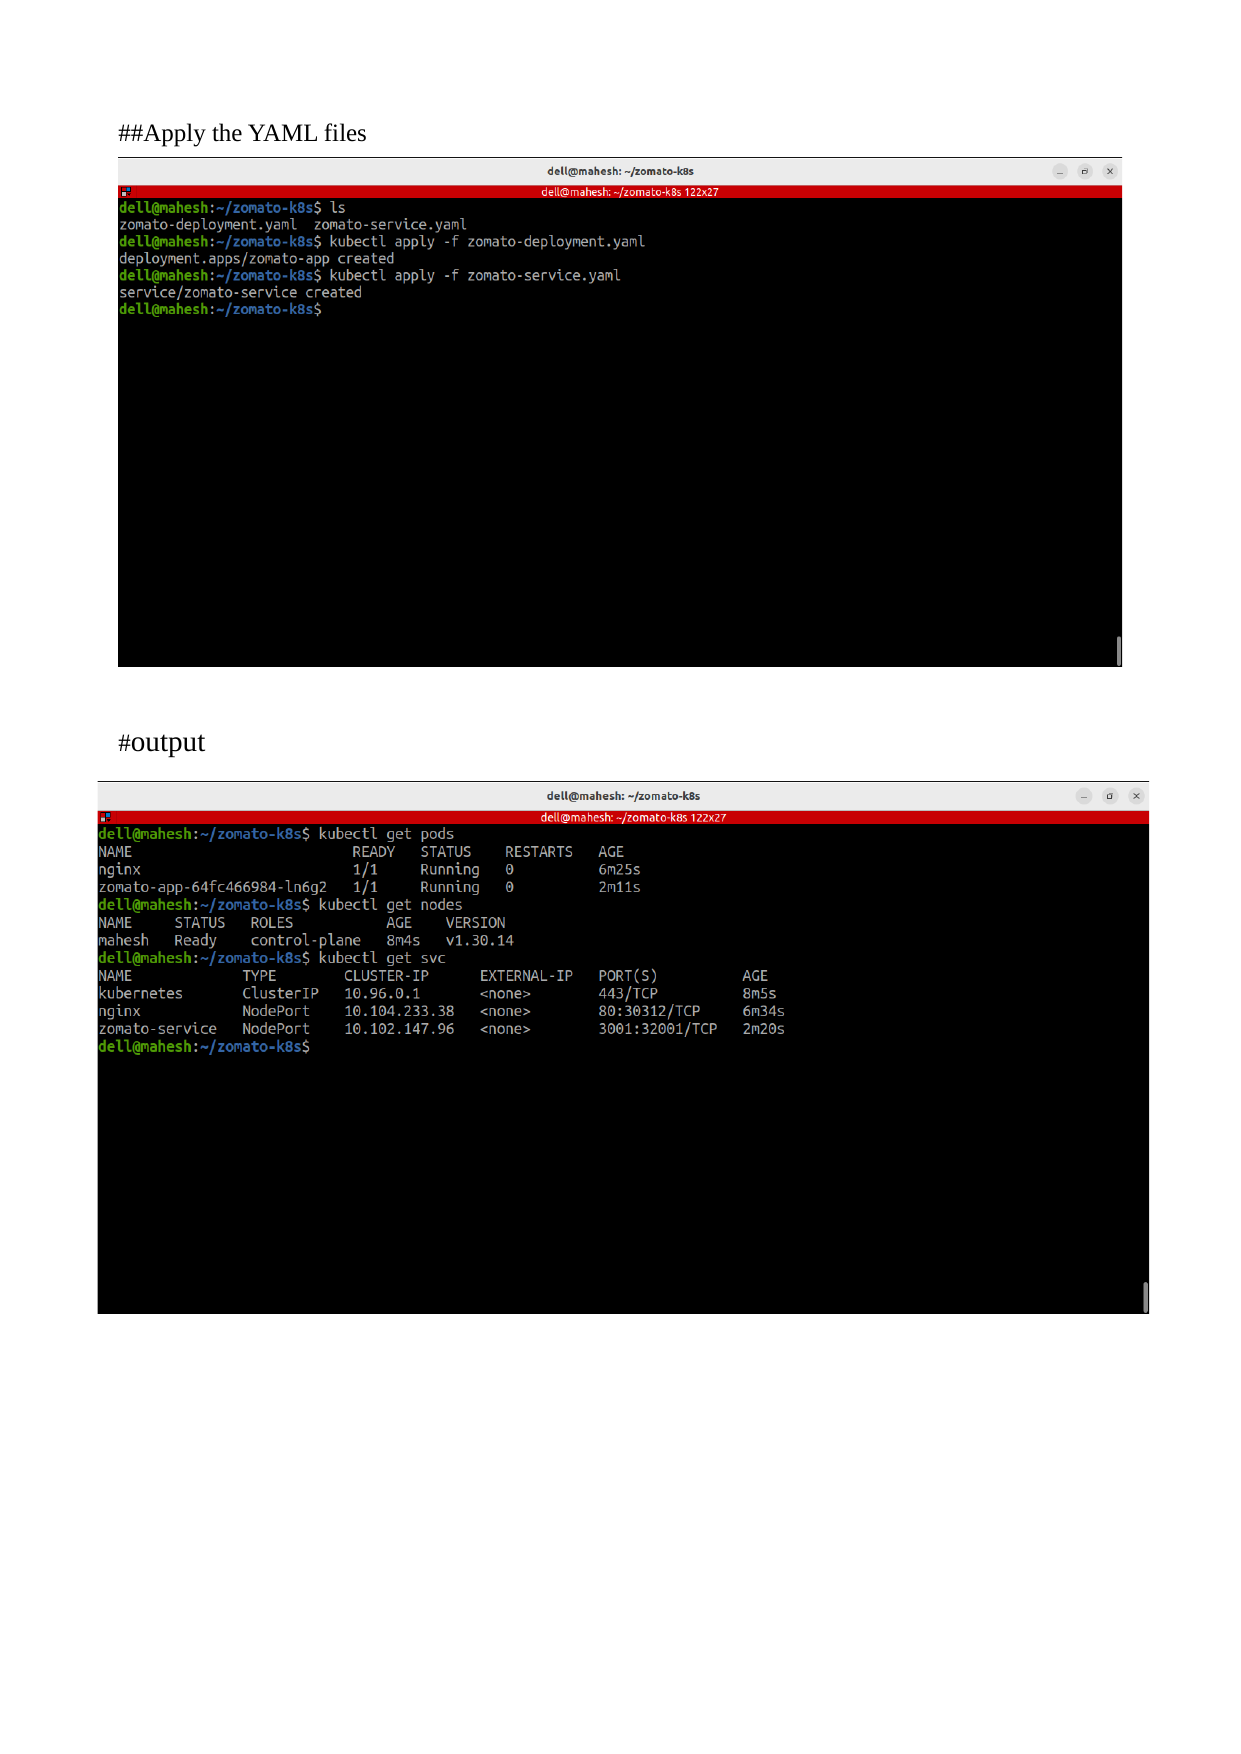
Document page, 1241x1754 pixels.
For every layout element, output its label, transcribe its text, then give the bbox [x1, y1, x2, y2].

text ##Apply the YAML files [118, 118, 1122, 147]
picture [97, 781, 1150, 1314]
text #output [118, 724, 1122, 757]
picture [118, 157, 1123, 667]
